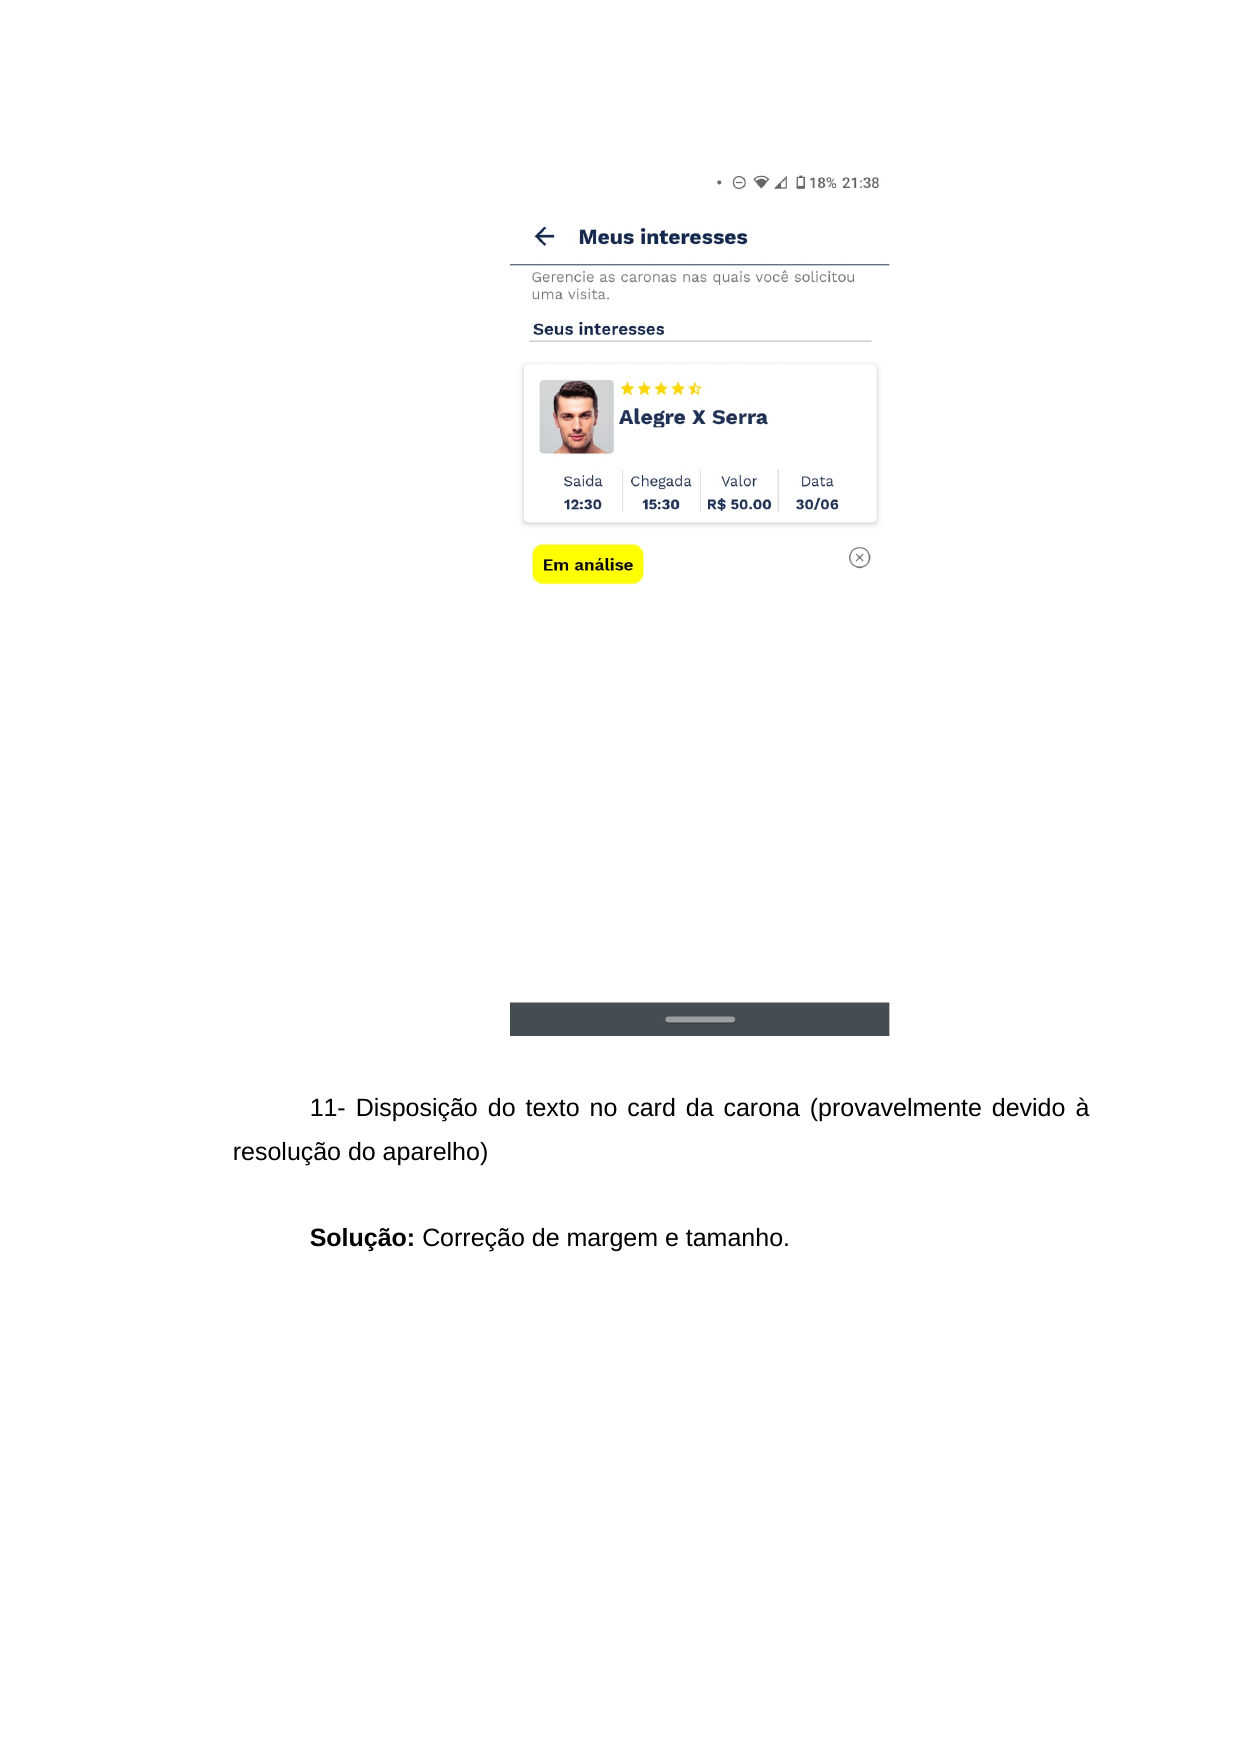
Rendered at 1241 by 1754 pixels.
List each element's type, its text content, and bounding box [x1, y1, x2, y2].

picture [510, 150, 890, 1036]
text 11- Disposição do texto no card da carona (provavelmente devido à resolução do aparelho) [233, 1093, 1090, 1165]
text Solução: Correção de margem e tamanho. [233, 1223, 1090, 1251]
